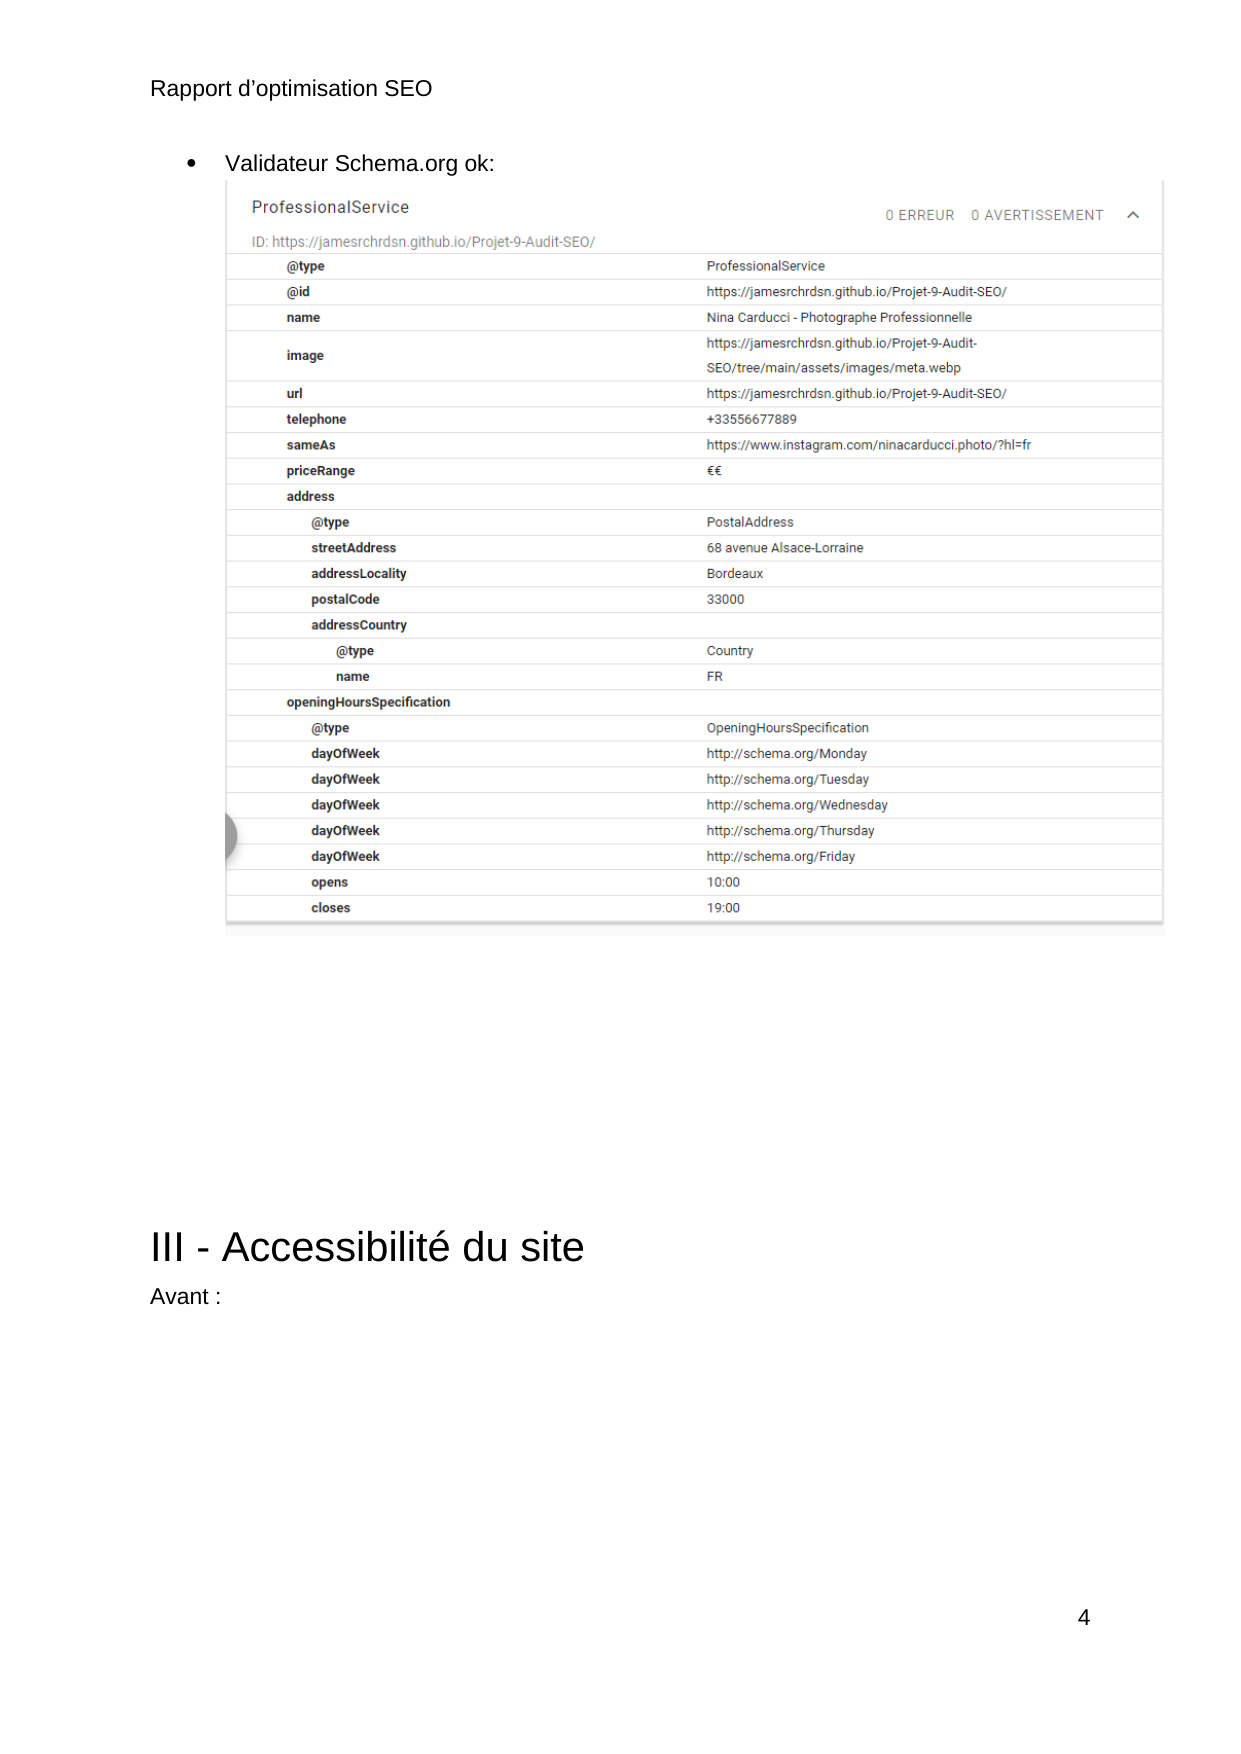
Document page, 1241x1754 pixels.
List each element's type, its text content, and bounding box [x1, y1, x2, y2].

subtitle III - Accessibilité du site [150, 1223, 1090, 1271]
text Avant : [150, 1283, 1090, 1309]
list Validateur Schema.org ok: [187, 150, 1090, 936]
